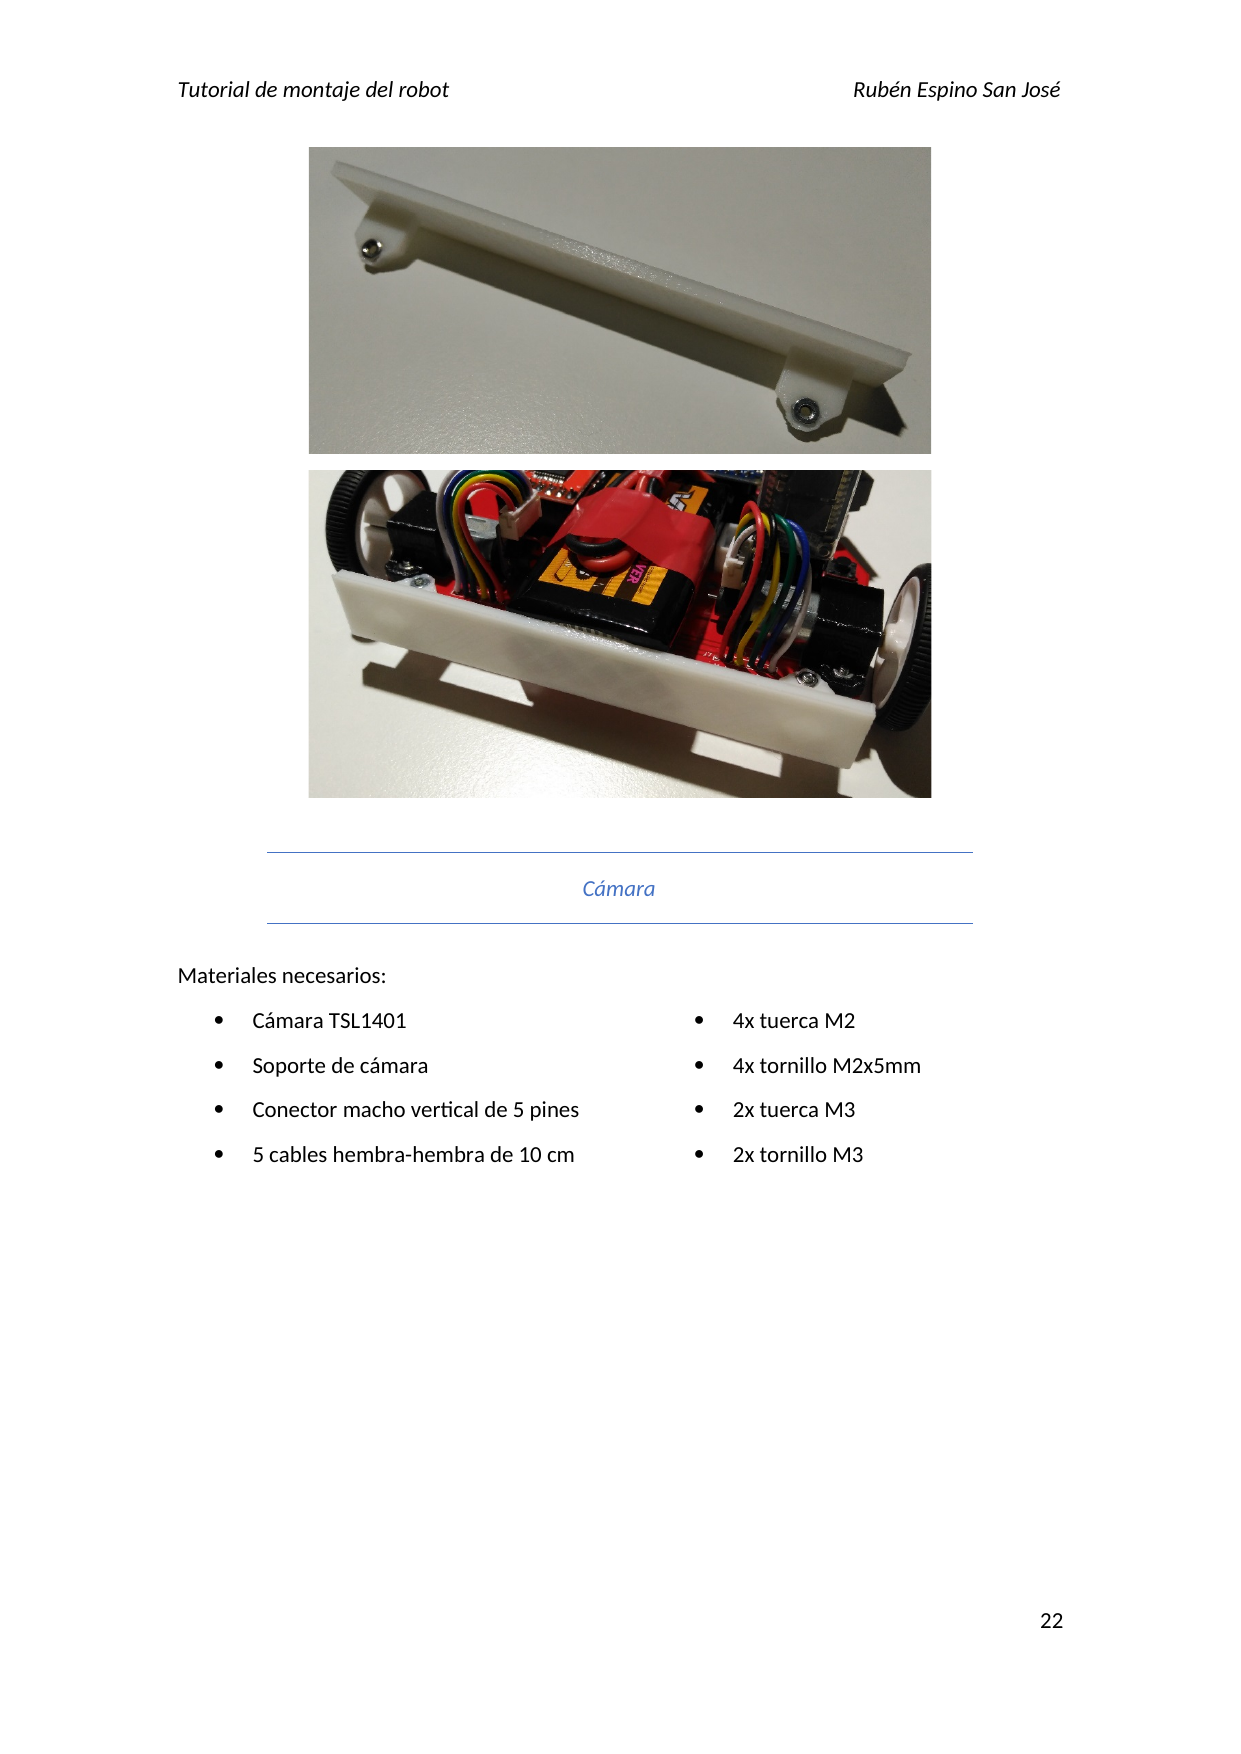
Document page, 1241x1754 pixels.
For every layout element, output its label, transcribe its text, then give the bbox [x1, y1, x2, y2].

list 4x tornillo M2x5mm [695, 1051, 1063, 1079]
list 5 cables hembra-hembra de 10 cm [215, 1140, 583, 1168]
list Conector macho vertical de 5 pines [215, 1095, 583, 1123]
list Soporte de cámara [215, 1051, 583, 1079]
list 4x tuerca M2 [695, 1006, 1063, 1034]
text Materiales necesarios: [177, 961, 1063, 989]
text Cámara [267, 853, 973, 923]
list Cámara TSL1401 [215, 1006, 583, 1034]
list 2x tuerca M3 [695, 1095, 1063, 1123]
list 2x tornillo M3 [695, 1140, 1063, 1168]
